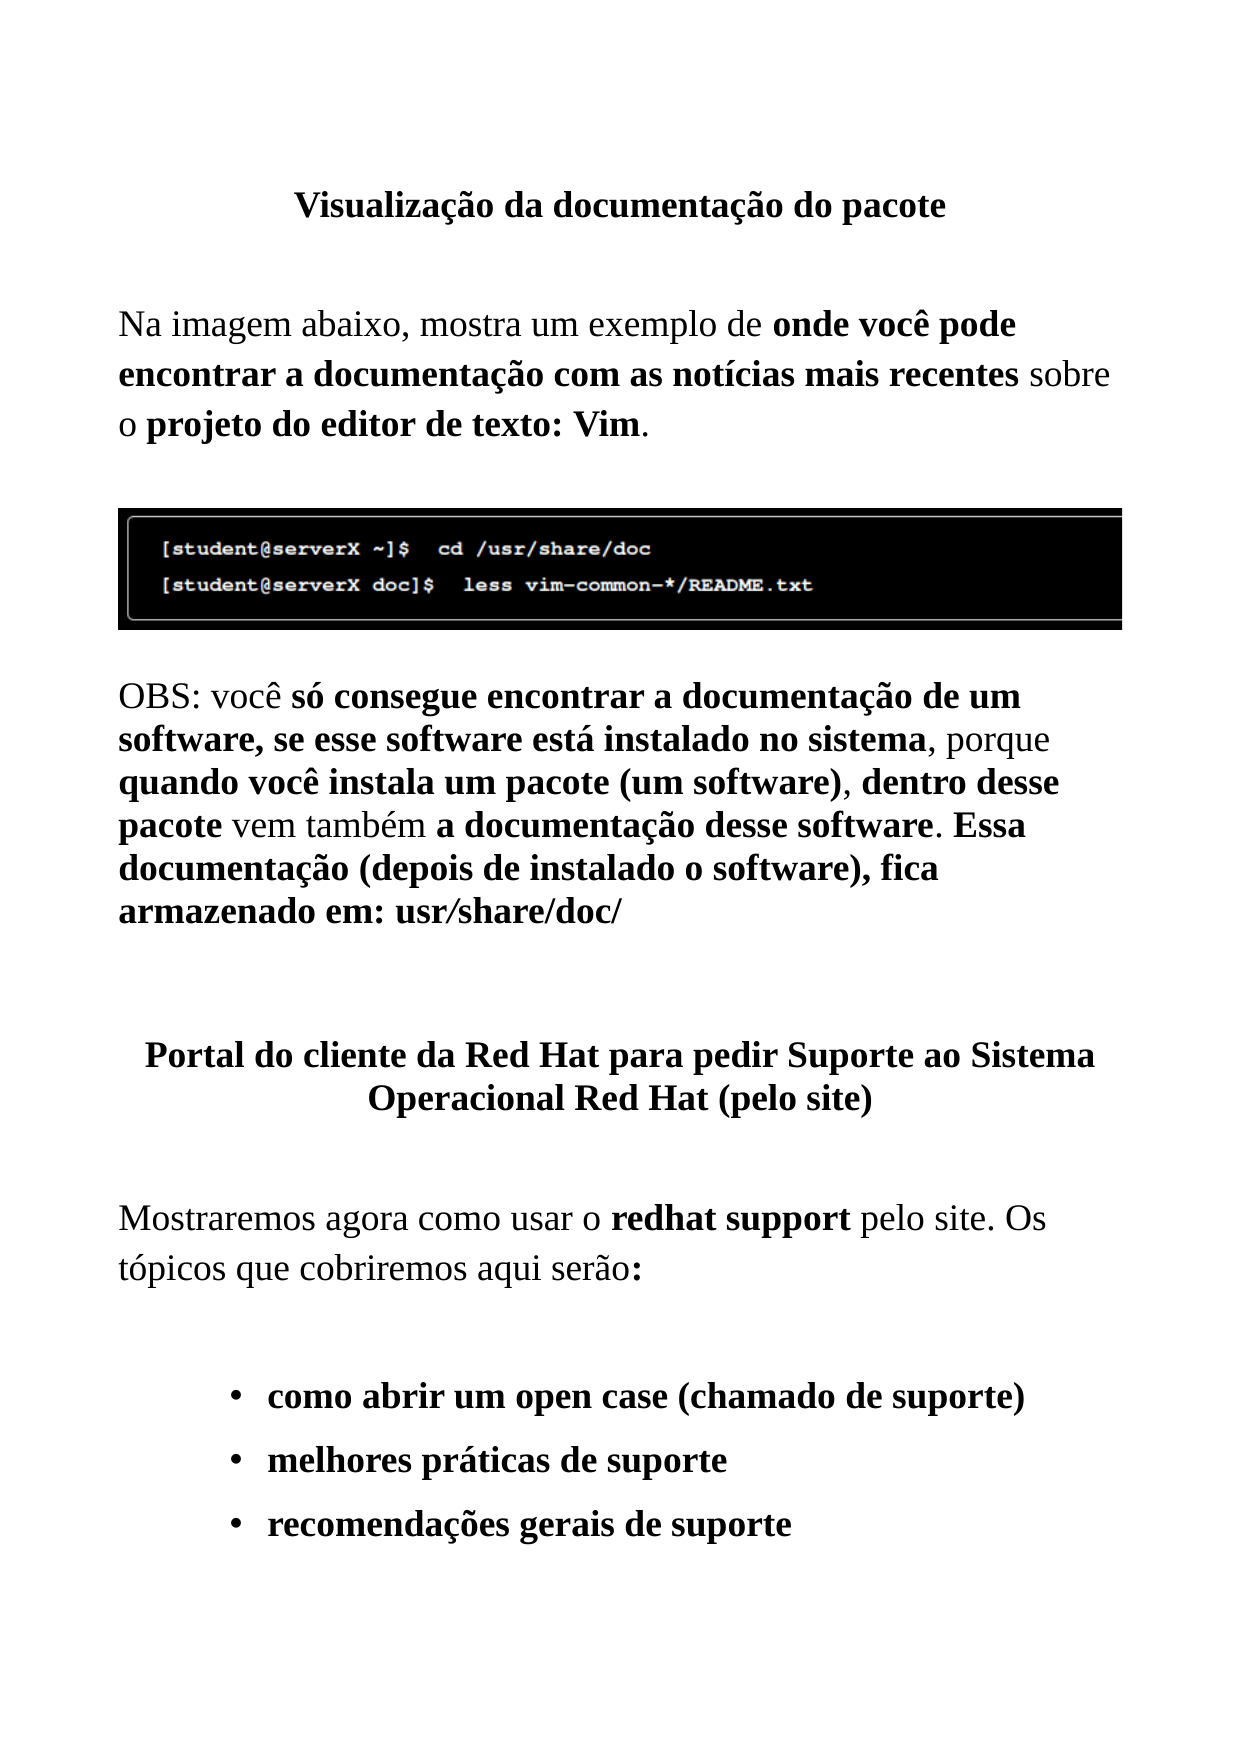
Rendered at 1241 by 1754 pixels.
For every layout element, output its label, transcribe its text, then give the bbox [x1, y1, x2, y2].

text Na imagem abaixo, mostra um exemplo de onde você pode encontrar a documentação com as notícias mais recentes sobre o projeto do editor de texto: Vim. [118, 302, 1122, 444]
list recomendações gerais de suporte [229, 1502, 1122, 1545]
text OBS: você só consegue encontrar a documentação de um software, se esse software está instalado no sistema, porque quando você instala um pacote (um software), dentro desse pacote vem também a documentação desse software. Essa documentação (depois de instalado o software), fica armazenado em: usr/share/doc/ [118, 673, 1122, 932]
text Mostraremos agora como usar o redhat support pelo site. Os tópicos que cobriremos aqui serão: [118, 1196, 1122, 1288]
picture [118, 508, 1123, 630]
subtitle Visualização da documentação do pacote [118, 182, 1122, 225]
list melhores práticas de suporte [229, 1438, 1122, 1481]
list como abrir um open case (chamado de suporte) [229, 1373, 1122, 1417]
subtitle Portal do cliente da Red Hat para pedir Suporte ao Sistema Operacional Red Hat (pelo site) [118, 1033, 1122, 1119]
